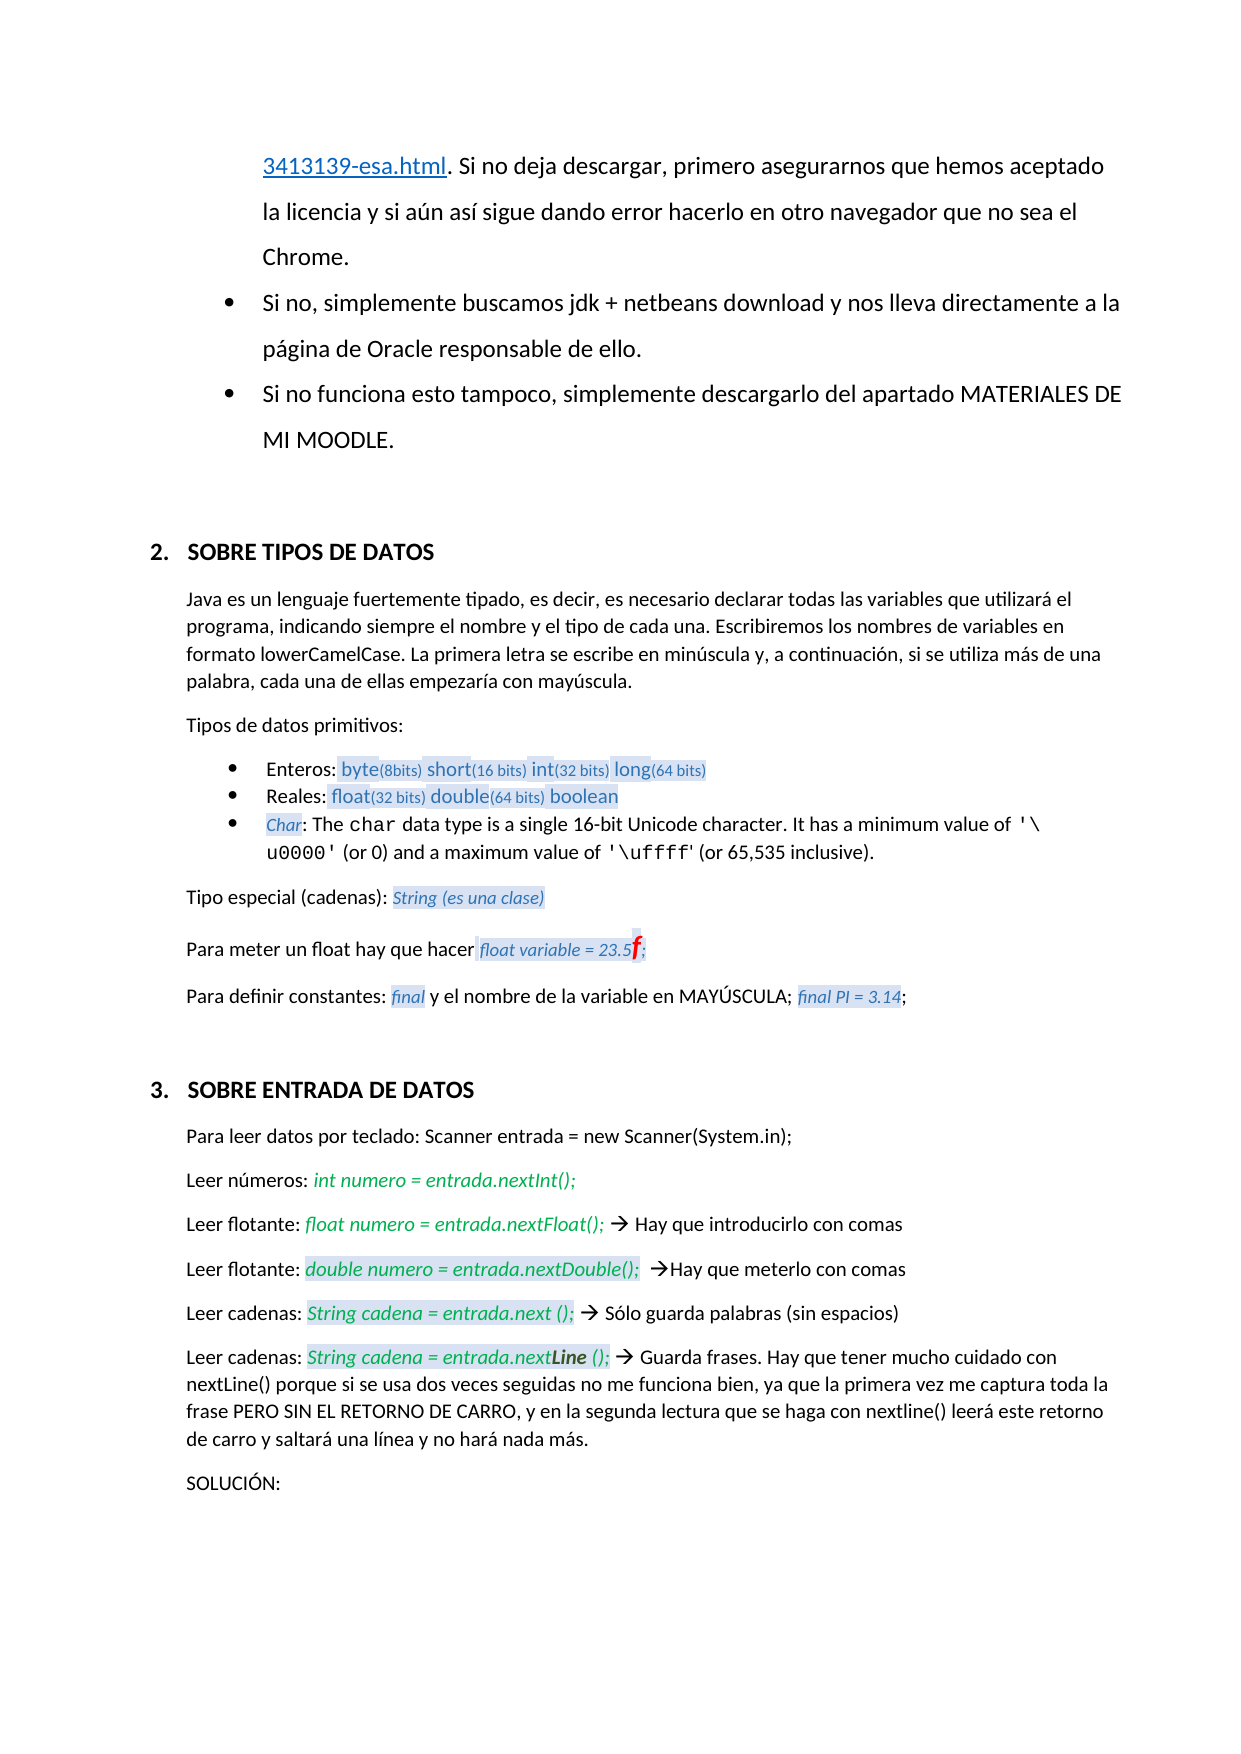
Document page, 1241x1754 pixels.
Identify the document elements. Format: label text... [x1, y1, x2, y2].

text Leer números: int numero = entrada.nextInt(); [186, 1168, 1128, 1193]
list SOBRE ENTRADA DE DATOS [150, 1074, 1128, 1104]
text Leer flotante: float numero = entrada.nextFloat();  Hay que introducirlo con comas [186, 1212, 1128, 1237]
text Leer cadenas: String cadena = entrada.nextLine ();  Guarda frases. Hay que tener mucho cuidado con nextLine() porque si se usa dos veces seguidas no me funciona bien, ya que la primera vez me captura toda la frase PERO SIN EL RETORNO DE CARRO, y en la segunda lectura que se haga con nextline() leerá este retorno de carro y saltará una línea y no hará nada más. [186, 1344, 1128, 1451]
text Para definir constantes: final y el nombre de la variable en MAYÚSCULA; final PI = 3.14; [186, 983, 1128, 1008]
text Tipo especial (cadenas): String (es una clase) [186, 884, 1128, 909]
text Para meter un float hay que hacer float variable = 23.5f; [186, 928, 1128, 963]
text Leer flotante: double numero = entrada.nextDouble(); Hay que meterlo con comas [186, 1256, 1128, 1281]
list Char: The char data type is a single 16-bit Unicode character. It has a minimum value of '\u0000' (or 0) and a maximum value of '\uffff' (or 65,535 inclusive). [229, 811, 1128, 865]
text Java es un lenguaje fuertemente tipado, es decir, es necesario declarar todas las variables que utilizará el programa, indicando siempre el nombre y el tipo de cada una. Escribiremos los nombres de variables en formato lowerCamelCase. La primera letra se escribe en minúscula y, a continuación, si se utiliza más de una palabra, cada una de ellas empezaría con mayúscula. [186, 586, 1128, 693]
text SOLUCIÓN: [186, 1470, 1128, 1496]
list Enteros: byte(8bits) short(16 bits) int(32 bits) long(64 bits) [229, 756, 1128, 782]
list 3413139-esa.html. Si no deja descargar, primero asegurarnos que hemos aceptado la licencia y si aún así sigue dando error hacerlo en otro navegador que no sea el Chrome. [225, 150, 1128, 272]
list Reales: float(32 bits) double(64 bits) boolean [229, 784, 1128, 809]
list Si no funciona esto tampoco, simplemente descargarlo del apartado MATERIALES DE MI MOODLE. [225, 379, 1128, 455]
list SOBRE TIPOS DE DATOS [150, 536, 1128, 567]
text Para leer datos por teclado: Scanner entrada = new Scanner(System.in); [186, 1123, 1128, 1149]
list Si no, simplemente buscamos jdk + netbeans download y nos lleva directamente a la página de Oracle responsable de ello. [225, 287, 1128, 363]
text Tipos de datos primitivos: [186, 712, 1128, 738]
text Leer cadenas: String cadena = entrada.next ();  Sólo guarda palabras (sin espacios) [186, 1300, 1128, 1325]
